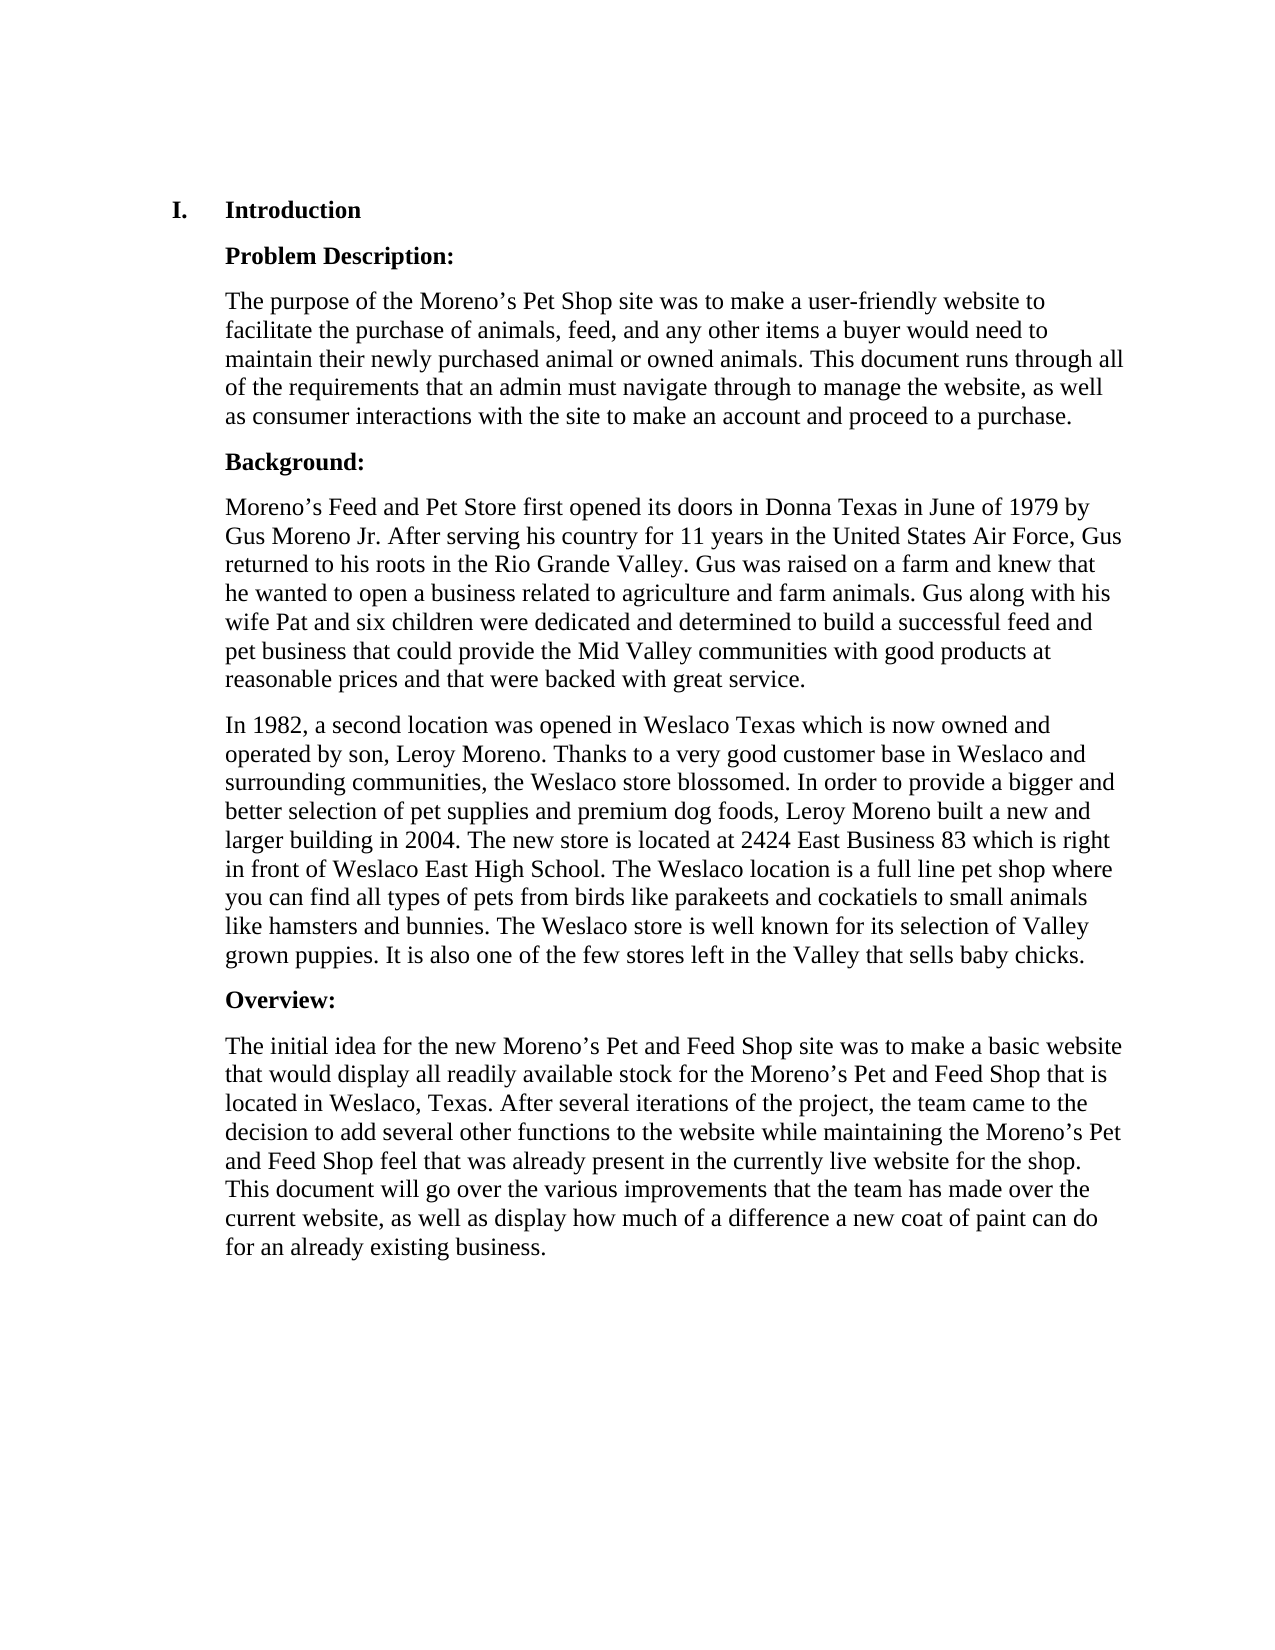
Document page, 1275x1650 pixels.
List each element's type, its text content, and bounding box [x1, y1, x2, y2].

text In 1982, a second location was opened in Weslaco Texas which is now owned and operated by son, Leroy Moreno. Thanks to a very good customer base in Weslaco and surrounding communities, the Weslaco store blossomed. In order to provide a bigger and better selection of pet supplies and premium dog foods, Leroy Moreno built a new and larger building in 2004. The new store is located at 2424 East Business 83 which is right in front of Weslaco East High School. The Weslaco location is a full line pet shop where you can find all types of pets from birds like parakeets and cockatiels to small animals like hamsters and bunnies. The Weslaco store is well known for its selection of Valley grown puppies. It is also one of the few stores left in the Valley that sells baby chicks. [225, 710, 1125, 969]
text Background: [150, 447, 1125, 475]
list Introduction [187, 195, 1125, 224]
text The initial idea for the new Moreno’s Pet and Feed Shop site was to make a basic website that would display all readily available stock for the Moreno’s Pet and Feed Shop that is located in Weslaco, Texas. After several iterations of the project, the team came to the decision to add several other functions to the website while maintaining the Moreno’s Pet and Feed Shop feel that was already present in the currently live website for the shop. This document will go over the various improvements that the team has made over the current website, as well as display how much of a difference a new coat of paint can do for an already existing business. [225, 1031, 1125, 1261]
text Moreno’s Feed and Pet Store first opened its doors in Donna Texas in June of 1979 by Gus Moreno Jr. After serving his country for 11 years in the United States Air Force, Gus returned to his roots in the Rio Grande Valley. Gus was raised on a farm and knew that he wanted to open a business related to agriculture and farm animals. Gus along with his wife Pat and six children were dedicated and determined to build a successful feed and pet business that could provide the Mid Valley communities with good products at reasonable prices and that were backed with great service. [225, 492, 1125, 693]
text Overview: [150, 985, 1125, 1014]
text Problem Description: [150, 241, 1125, 269]
text The purpose of the Moreno’s Pet Shop site was to make a user-friendly website to facilitate the purchase of animals, feed, and any other items a buyer would need to maintain their newly purchased animal or owned animals. This document runs through all of the requirements that an admin must navigate through to manage the website, as well as consumer interactions with the site to make an account and proceed to a purchase. [225, 286, 1125, 430]
